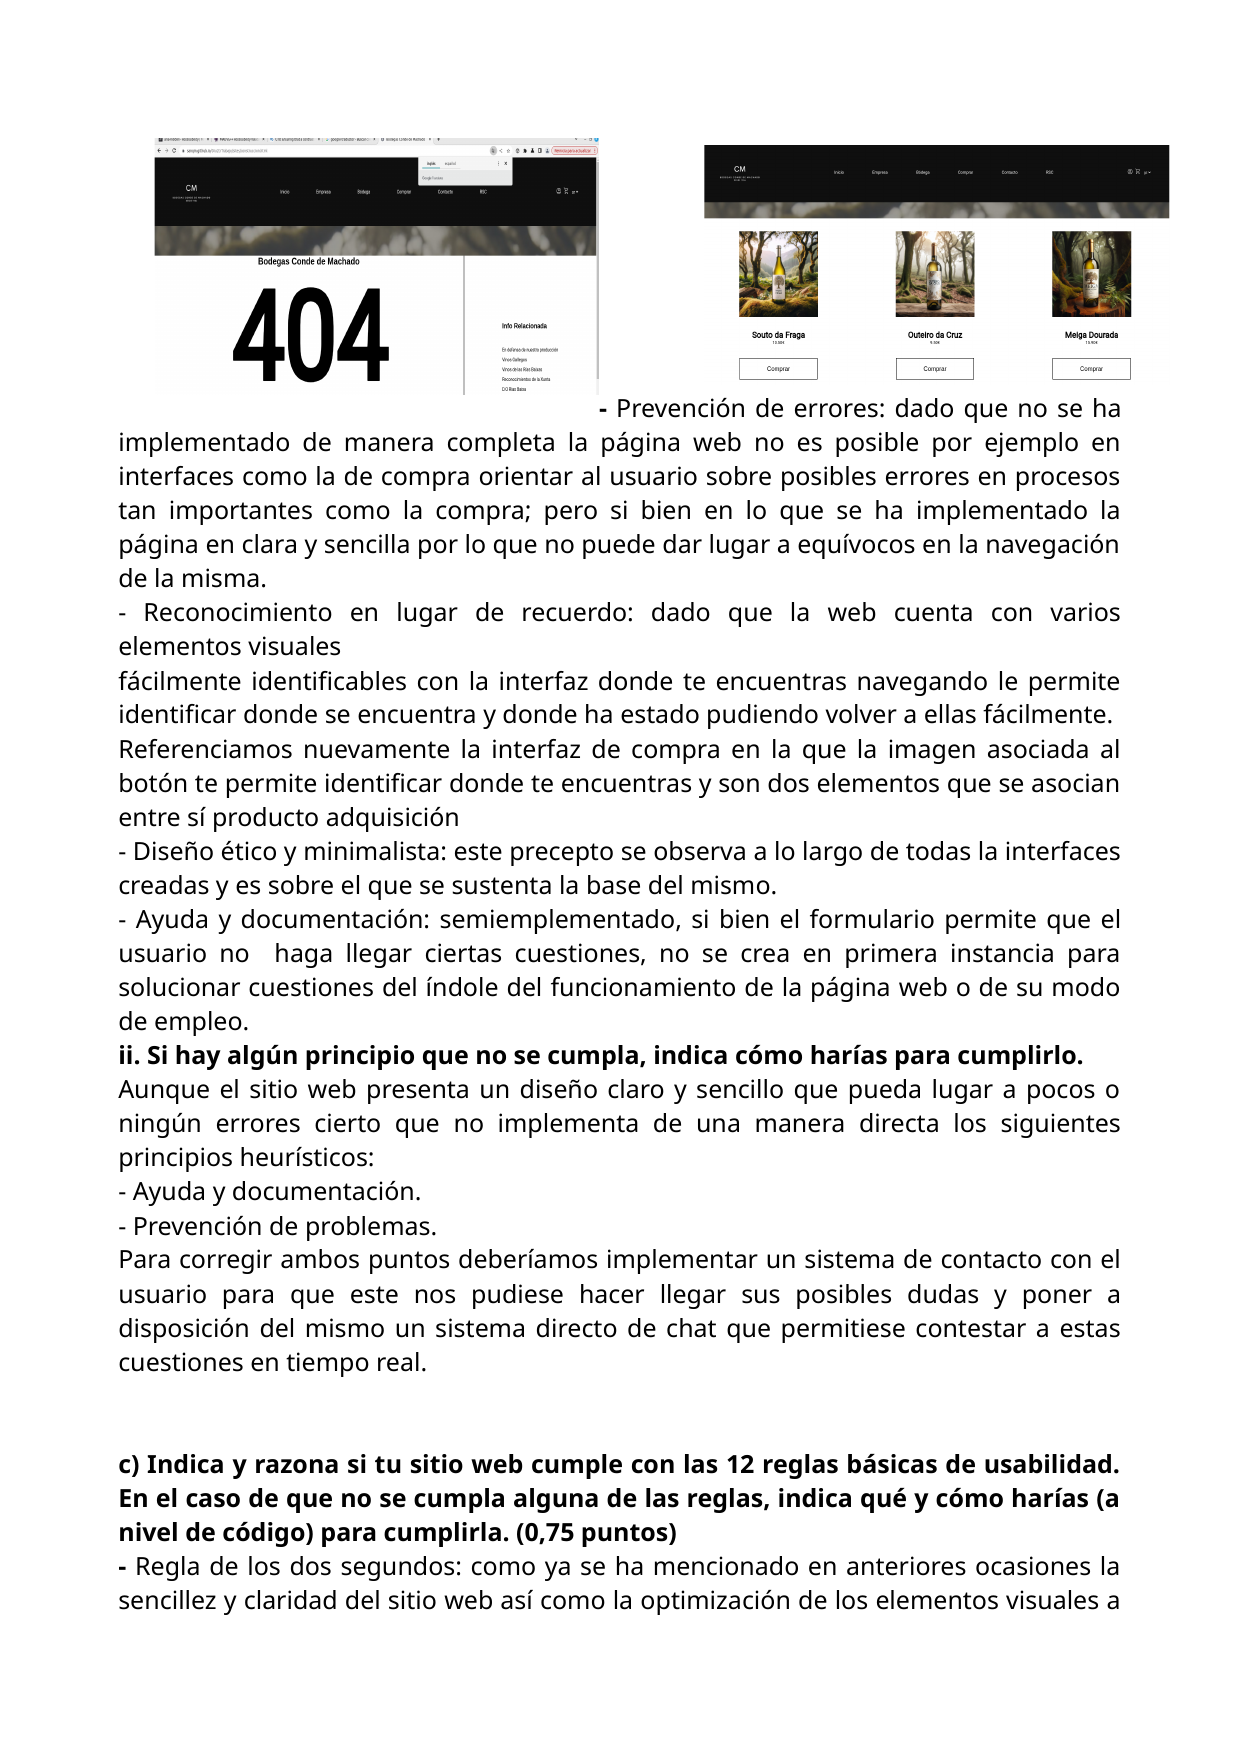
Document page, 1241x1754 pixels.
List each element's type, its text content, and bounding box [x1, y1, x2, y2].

picture [704, 145, 1170, 385]
text fácilmente identificables con la interfaz donde te encuentras navegando le permite identificar donde se encuentra y donde ha estado pudiendo volver a ellas fácilmente. [118, 663, 1122, 731]
text - Ayuda y documentación. [118, 1174, 1122, 1208]
text Aunque el sitio web presenta un diseño claro y sencillo que pueda lugar a pocos o ningún errores cierto que no implementa de una manera directa los siguientes principios heurísticos: [118, 1072, 1122, 1174]
text - Reconocimiento en lugar de recuerdo: dado que la web cuenta con varios elementos visuales [118, 595, 1122, 663]
picture [154, 138, 599, 395]
text c) Indica y razona si tu sitio web cumple con las 12 reglas básicas de usabilidad. En el caso de que no se cumpla alguna de las reglas, indica qué y cómo harías (a nivel de código) para cumplirla. (0,75 puntos) [118, 1447, 1122, 1549]
text - Regla de los dos segundos: como ya se ha mencionado en anteriores ocasiones la sencillez y claridad del sitio web así como la optimización de los elementos visuales a [118, 1549, 1122, 1617]
text - Prevención de errores: dado que no se ha implementado de manera completa la página web no es posible por ejemplo en interfaces como la de compra orientar al usuario sobre posibles errores en procesos tan importantes como la compra; pero si bien en lo que se ha implementado la página en clara y sencilla por lo que no puede dar lugar a equívocos en la navegación de la misma. [118, 391, 1122, 595]
text Referenciamos nuevamente la interfaz de compra en la que la imagen asociada al botón te permite identificar donde te encuentras y son dos elementos que se asocian entre sí producto adquisición [118, 731, 1122, 833]
text ii. Si hay algún principio que no se cumpla, indica cómo harías para cumplirlo. [118, 1038, 1122, 1072]
text - Prevención de problemas. [118, 1208, 1122, 1242]
text - Diseño ético y minimalista: este precepto se observa a lo largo de todas la interfaces creadas y es sobre el que se sustenta la base del mismo. [118, 833, 1122, 902]
text - Ayuda y documentación: semiemplementado, si bien el formulario permite que el usuario no haga llegar ciertas cuestiones, no se crea en primera instancia para solucionar cuestiones del índole del funcionamiento de la página web o de su modo de empleo. [118, 902, 1122, 1038]
text Para corregir ambos puntos deberíamos implementar un sistema de contacto con el usuario para que este nos pudiese hacer llegar sus posibles dudas y poner a disposición del mismo un sistema directo de chat que permitiese contestar a estas cuestiones en tiempo real. [118, 1242, 1122, 1378]
